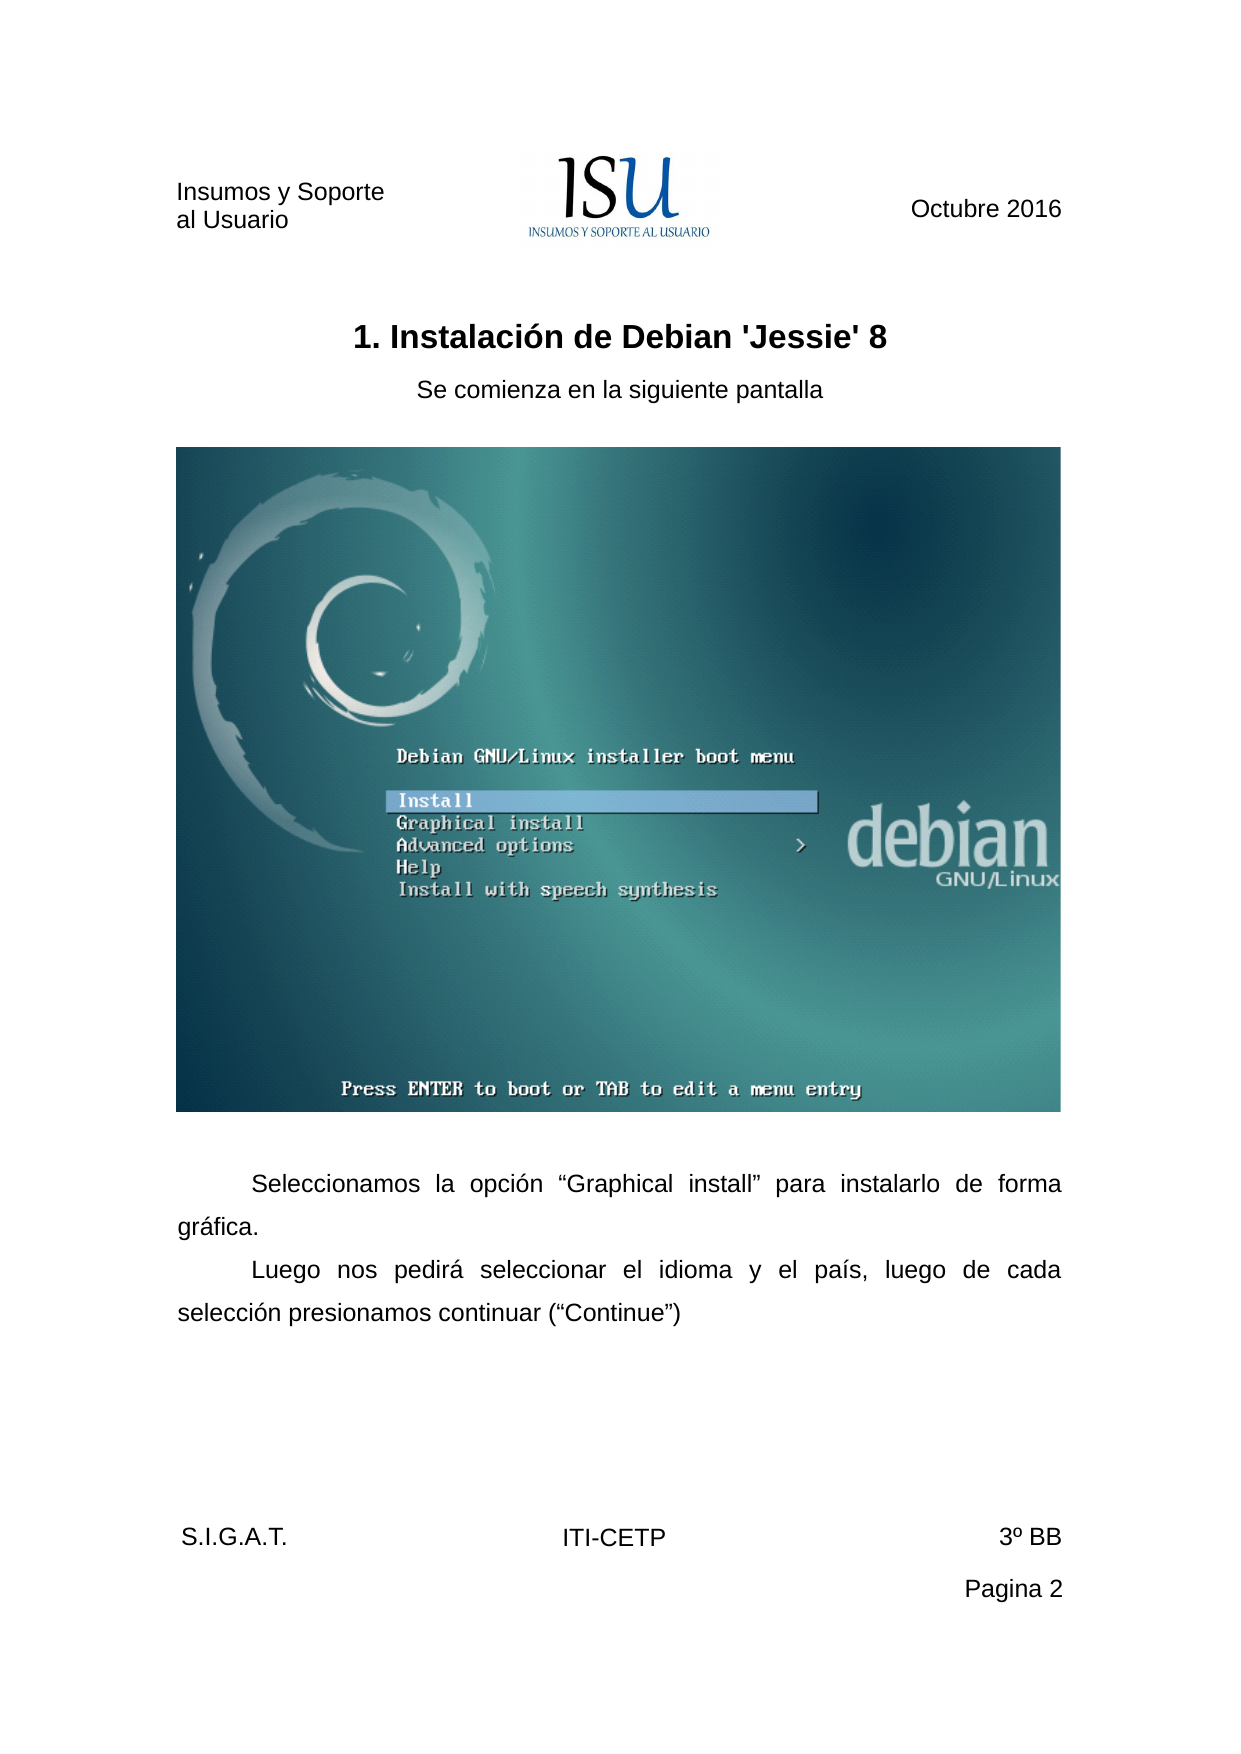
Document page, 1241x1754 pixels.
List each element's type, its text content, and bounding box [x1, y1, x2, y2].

text Se comienza en la siguiente pantalla [177, 375, 1063, 404]
text 1. Instalación de Debian 'Jessie' 8 [177, 317, 1063, 356]
text Seleccionamos la opción “Graphical install” para instalarlo de forma gráfica. Luego nos pedirá seleccionar el idioma y el país, luego de cada selección presionamos continuar (“Continue”) [177, 1169, 1063, 1327]
picture [176, 447, 1061, 1112]
picture [517, 138, 723, 252]
